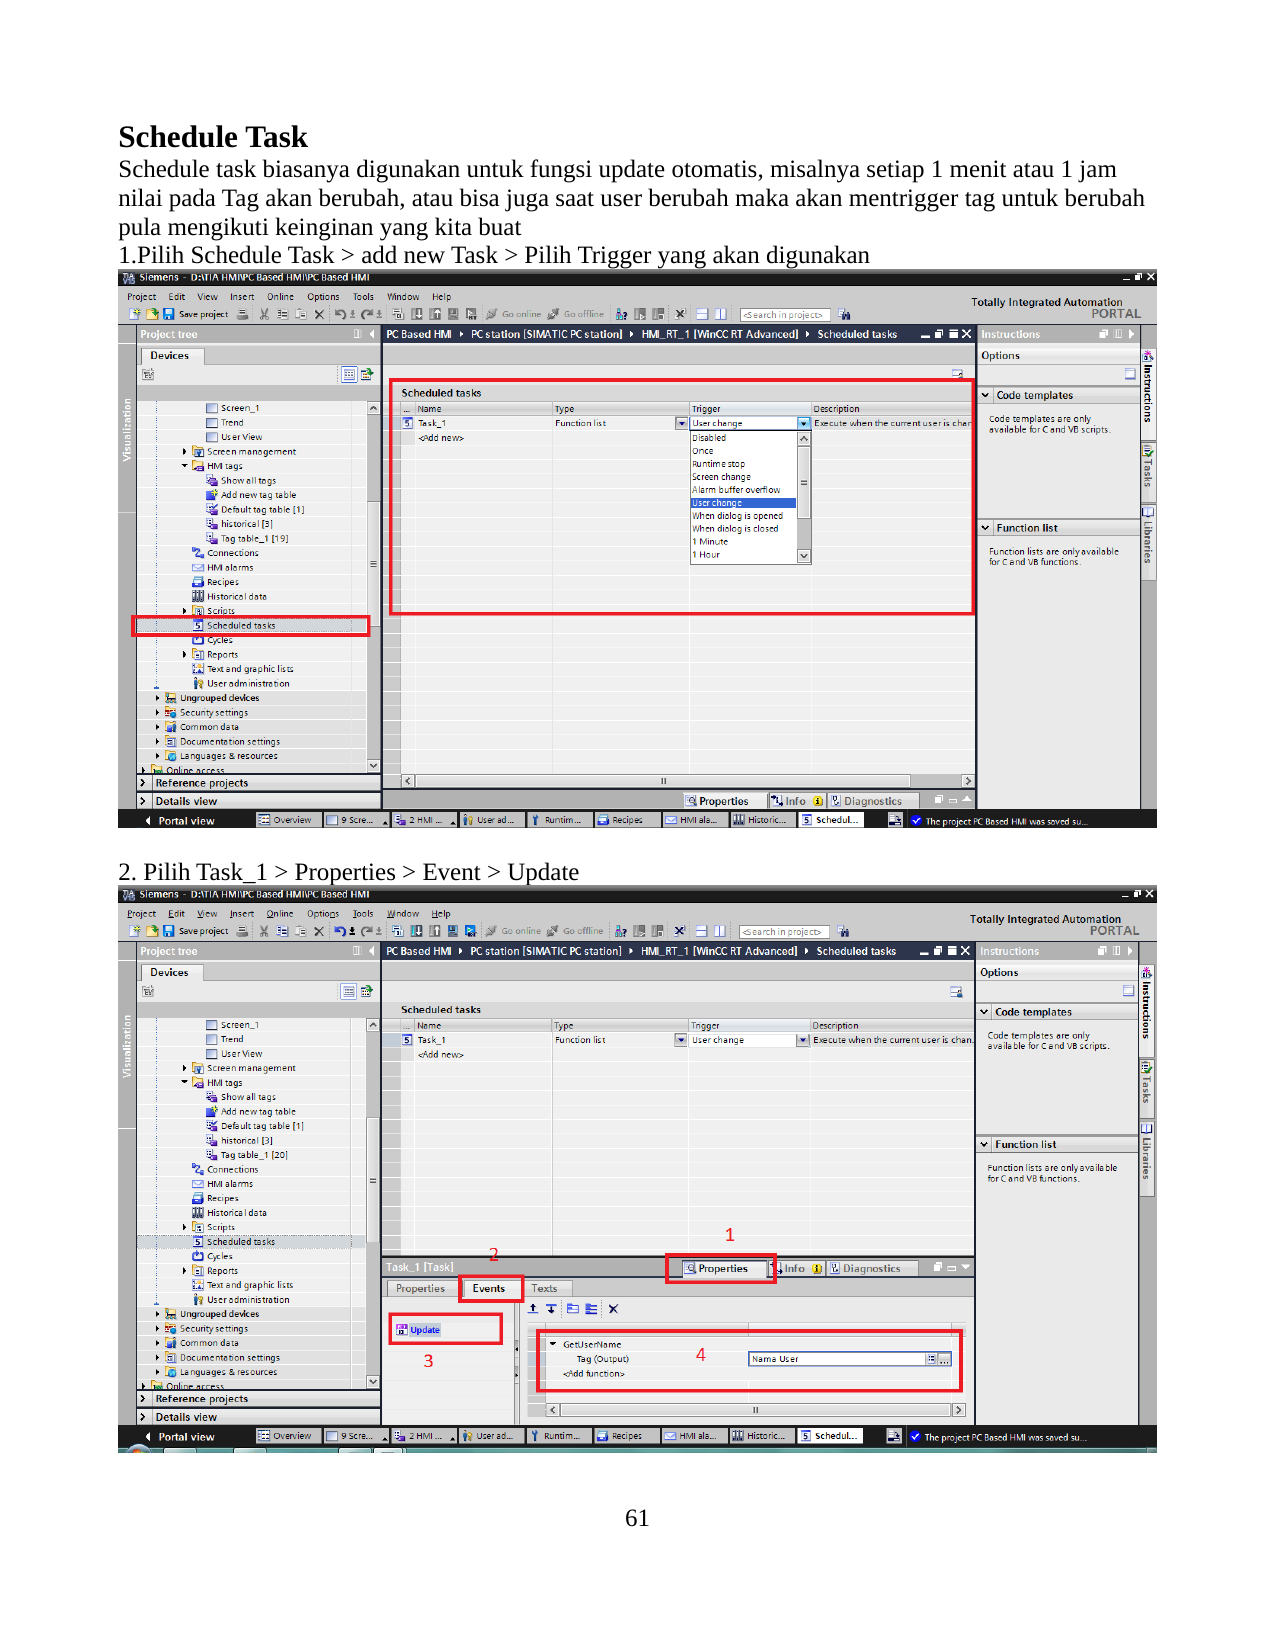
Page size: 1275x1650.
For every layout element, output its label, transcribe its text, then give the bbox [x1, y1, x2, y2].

text Schedule Task [118, 118, 1157, 154]
text 1.Pilih Schedule Task > add new Task > Pilih Trigger yang akan digunakan [118, 240, 1157, 269]
text 2. Pilih Task_1 > Properties > Event > Update [118, 857, 1157, 885]
text Schedule task biasanya digunakan untuk fungsi update otomatis, misalnya setiap 1 menit atau 1 jam nilai pada Tag akan berubah, atau bisa juga saat user berubah maka akan mentrigger tag untuk berubah pula mengikuti keinginan yang kita buat [118, 154, 1157, 240]
picture [118, 885, 1157, 1453]
picture [118, 269, 1157, 828]
